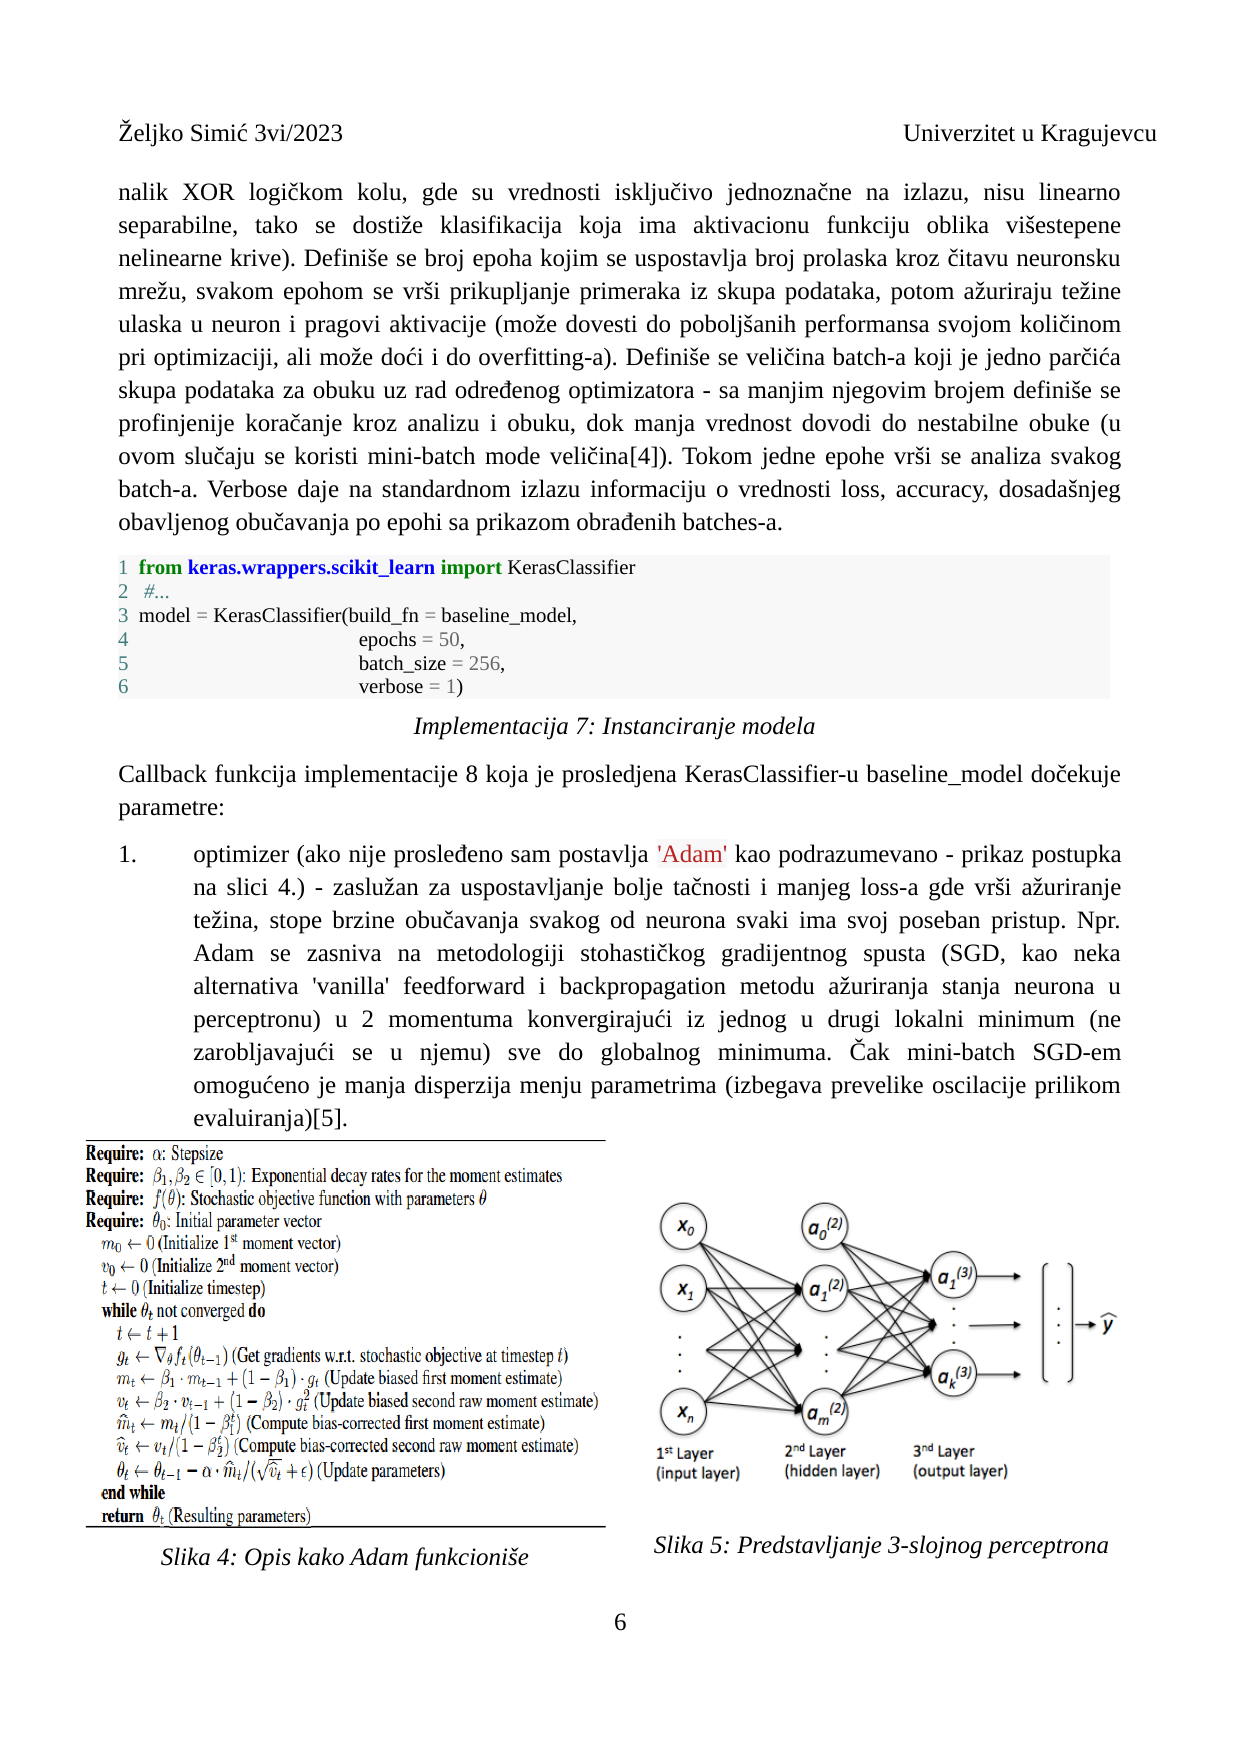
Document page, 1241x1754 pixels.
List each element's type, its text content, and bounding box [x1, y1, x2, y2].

picture [83, 1140, 606, 1530]
text Callback funkcija implementacije 8 koja je prosledjena KerasClassifier-u baseline_model dočekuje parametre: [118, 759, 1122, 821]
text Implementacija 7: Instanciranje modela [118, 699, 1110, 740]
picture [625, 1171, 1138, 1518]
list Slika 5: Predstavljanje 3-slojnog perceptrona [625, 1518, 1138, 1559]
list optimizer (ako nije prosleđeno sam postavlja 'Adam' kao podrazumevano - prikaz postupka na slici 4.) - zaslužan za uspostavljanje bolje tačnosti i manjeg loss-a gde vrši ažuriranje težina, stope brzine obučavanja svakog od neurona svaki ima svoj poseban pristup. Npr. Adam se zasniva na metodologiji stohastičkog gradijentnog spusta (SGD, kao neka alternativa 'vanilla' feedforward i backpropagation metodu ažuriranja stanja neurona u perceptronu) u 2 momentuma konvergirajući iz jednog u drugi lokalni minimum (ne zarobljavajući se u njemu) sve do globalnog minimuma. Čak mini-batch SGD-em omogućeno je manja disperzija menju parametrima (izbegava prevelike oscilacije prilikom evaluiranja)[5]. [118, 839, 1122, 1132]
text U implementaciji 7. koristi se KerasClassifier pri klasifikaciji namenjen za pozivanje funkcije za kreiranje modela višeslojnog perceptrona neuronske mreže (pošto je multiklasni slučaj problema, nalik XOR logičkom kolu, gde su vrednosti isključivo jednoznačne na izlazu, nisu linearno separabilne, tako se dostiže klasifikacija koja ima aktivacionu funkciju oblika višestepene nelinearne krive). Definiše se broj epoha kojim se uspostavlja broj prolaska kroz čitavu neuronsku mrežu, svakom epohom se vrši prikupljanje primeraka iz skupa podataka, potom ažuriraju težine ulaska u neuron i pragovi aktivacije (može dovesti do poboljšanih performansa svojom količinom pri optimizaciji, ali može doći i do overfitting-a). Definiše se veličina batch-a koji je jedno parčića skupa podataka za obuku uz rad određenog optimizatora - sa manjim njegovim brojem definiše se profinjenije koračanje kroz analizu i obuku, dok manja vrednost dovodi do nestabilne obuke (u ovom slučaju se koristi mini-batch mode veličina[4]). Tokom jedne epohe vrši se analiza svakog batch-a. Verbose daje na standardnom izlazu informaciju o vrednosti loss, accuracy, dosadašnjeg obavljenog obučavanja po epohi sa prikazom obrađenih batches-a. [118, 177, 1122, 536]
list Slika 4: Opis kako Adam funkcioniše [83, 1530, 606, 1571]
